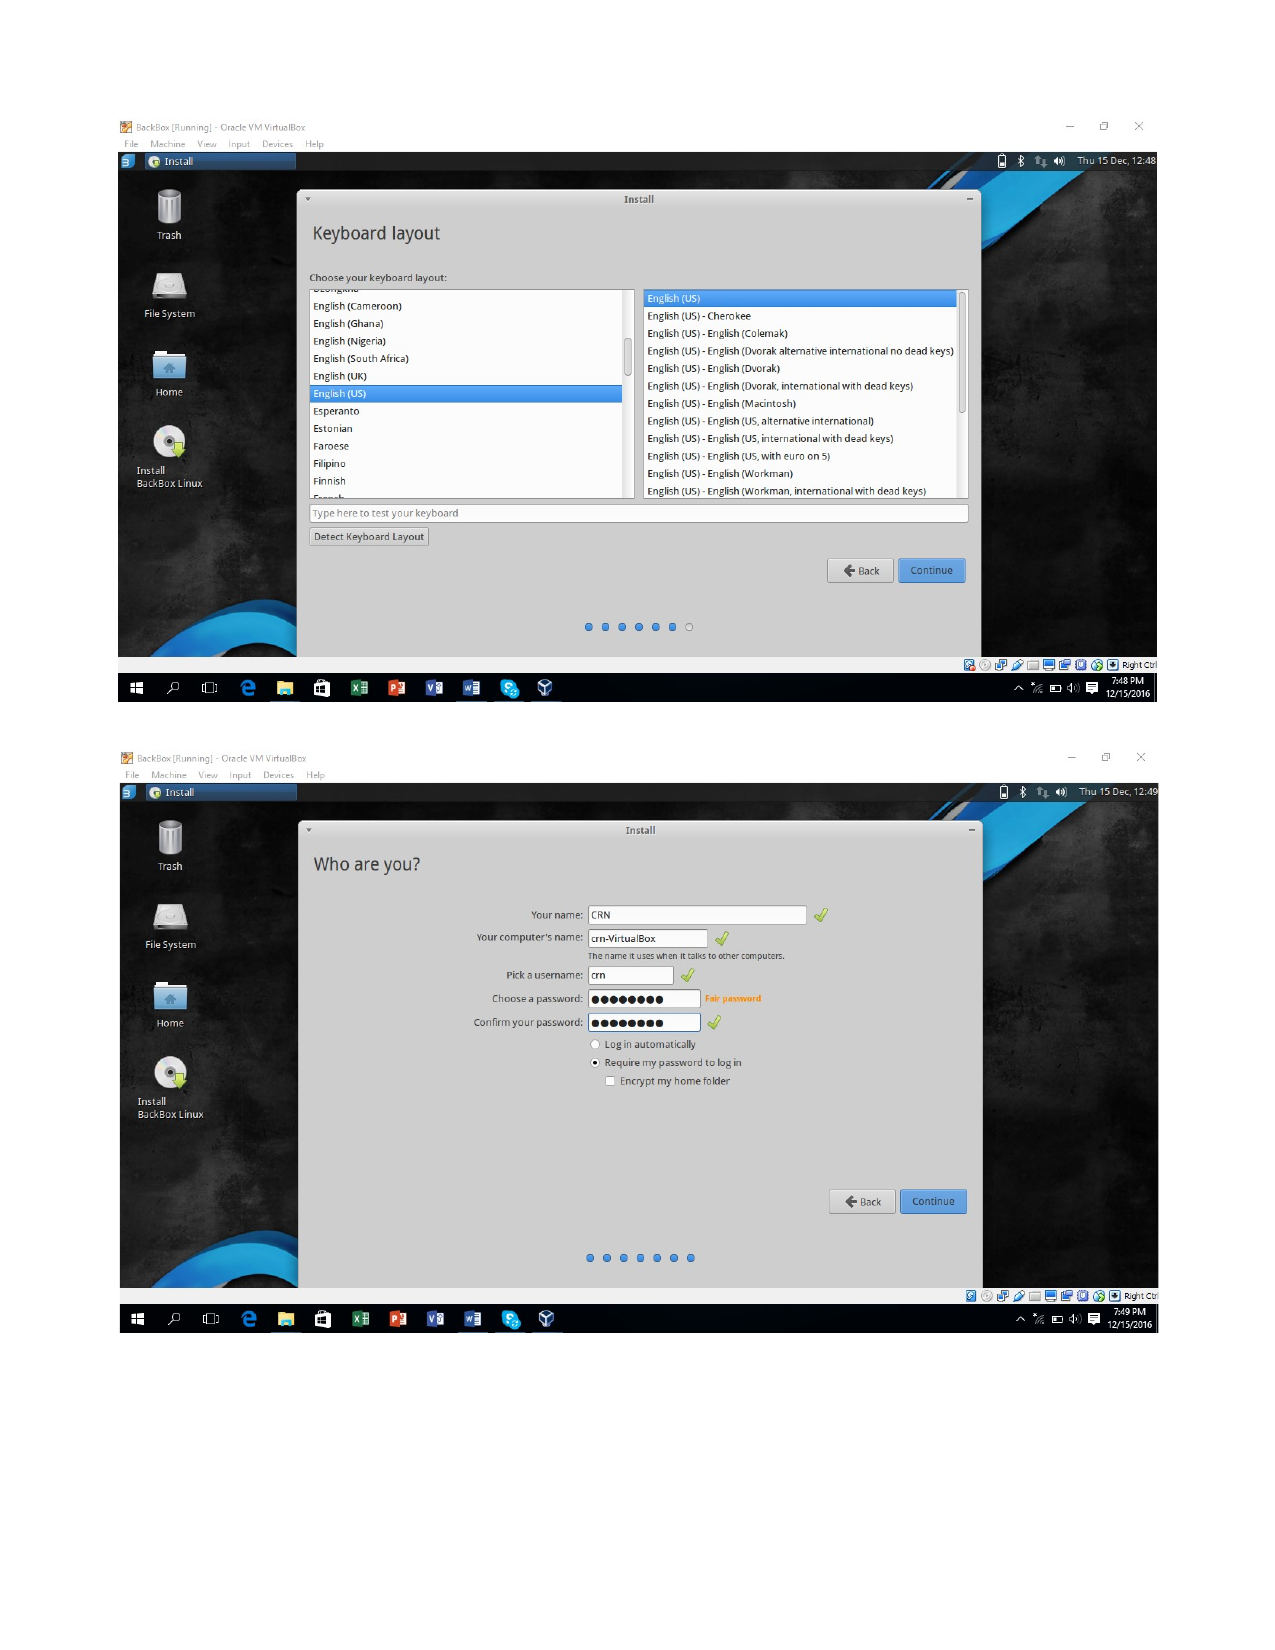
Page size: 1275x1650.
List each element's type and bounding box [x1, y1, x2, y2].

picture [119, 749, 1159, 1333]
picture [118, 118, 1157, 702]
